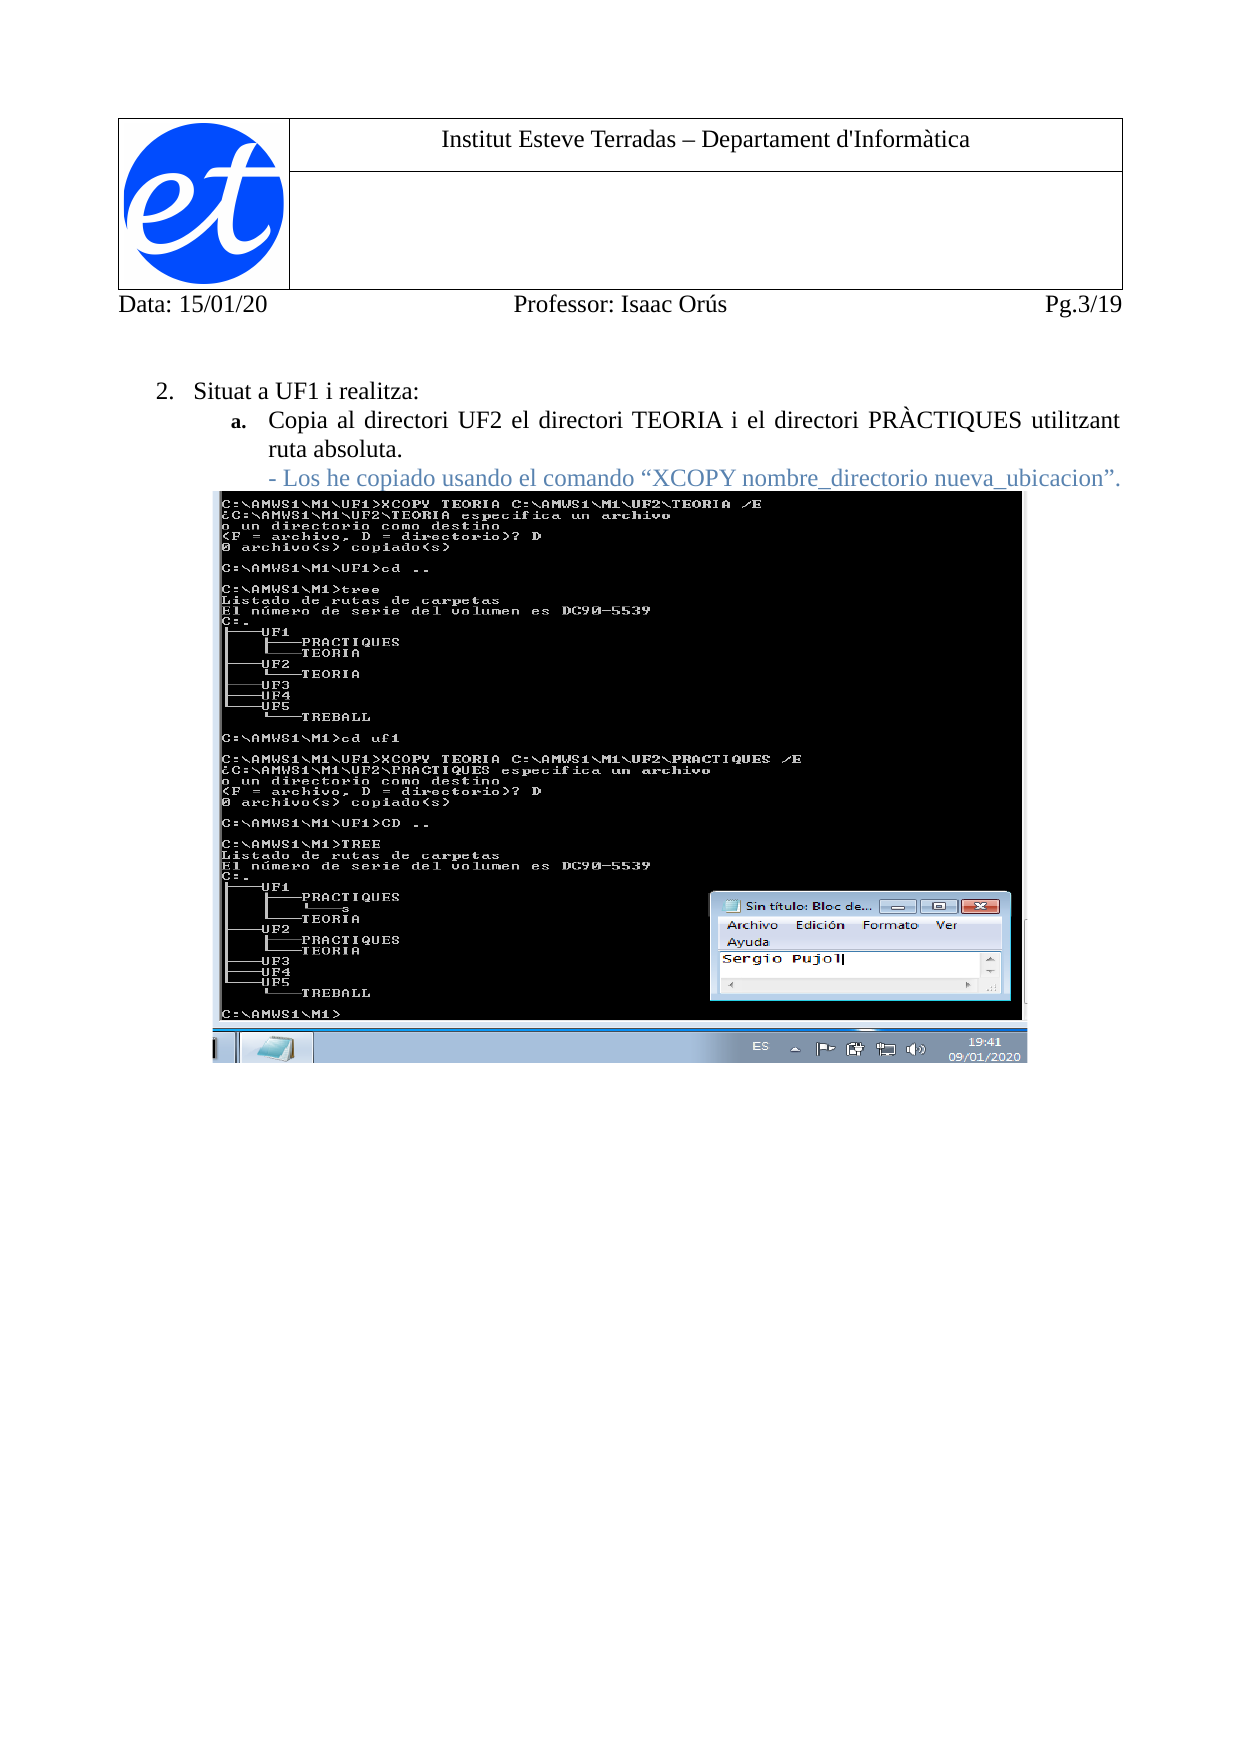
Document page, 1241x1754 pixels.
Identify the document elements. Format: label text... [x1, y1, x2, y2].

picture [123, 123, 284, 284]
list - Los he copiado usando el comando “XCOPY nombre_directorio nueva_ubicacion”. [231, 463, 1122, 491]
list Situat a UF1 i realitza: [156, 376, 1122, 405]
list Copia al directori UF2 el directori TEORIA i el directori PRÀCTIQUES utilitzant ruta absoluta. [231, 405, 1122, 463]
picture [212, 491, 1028, 1063]
